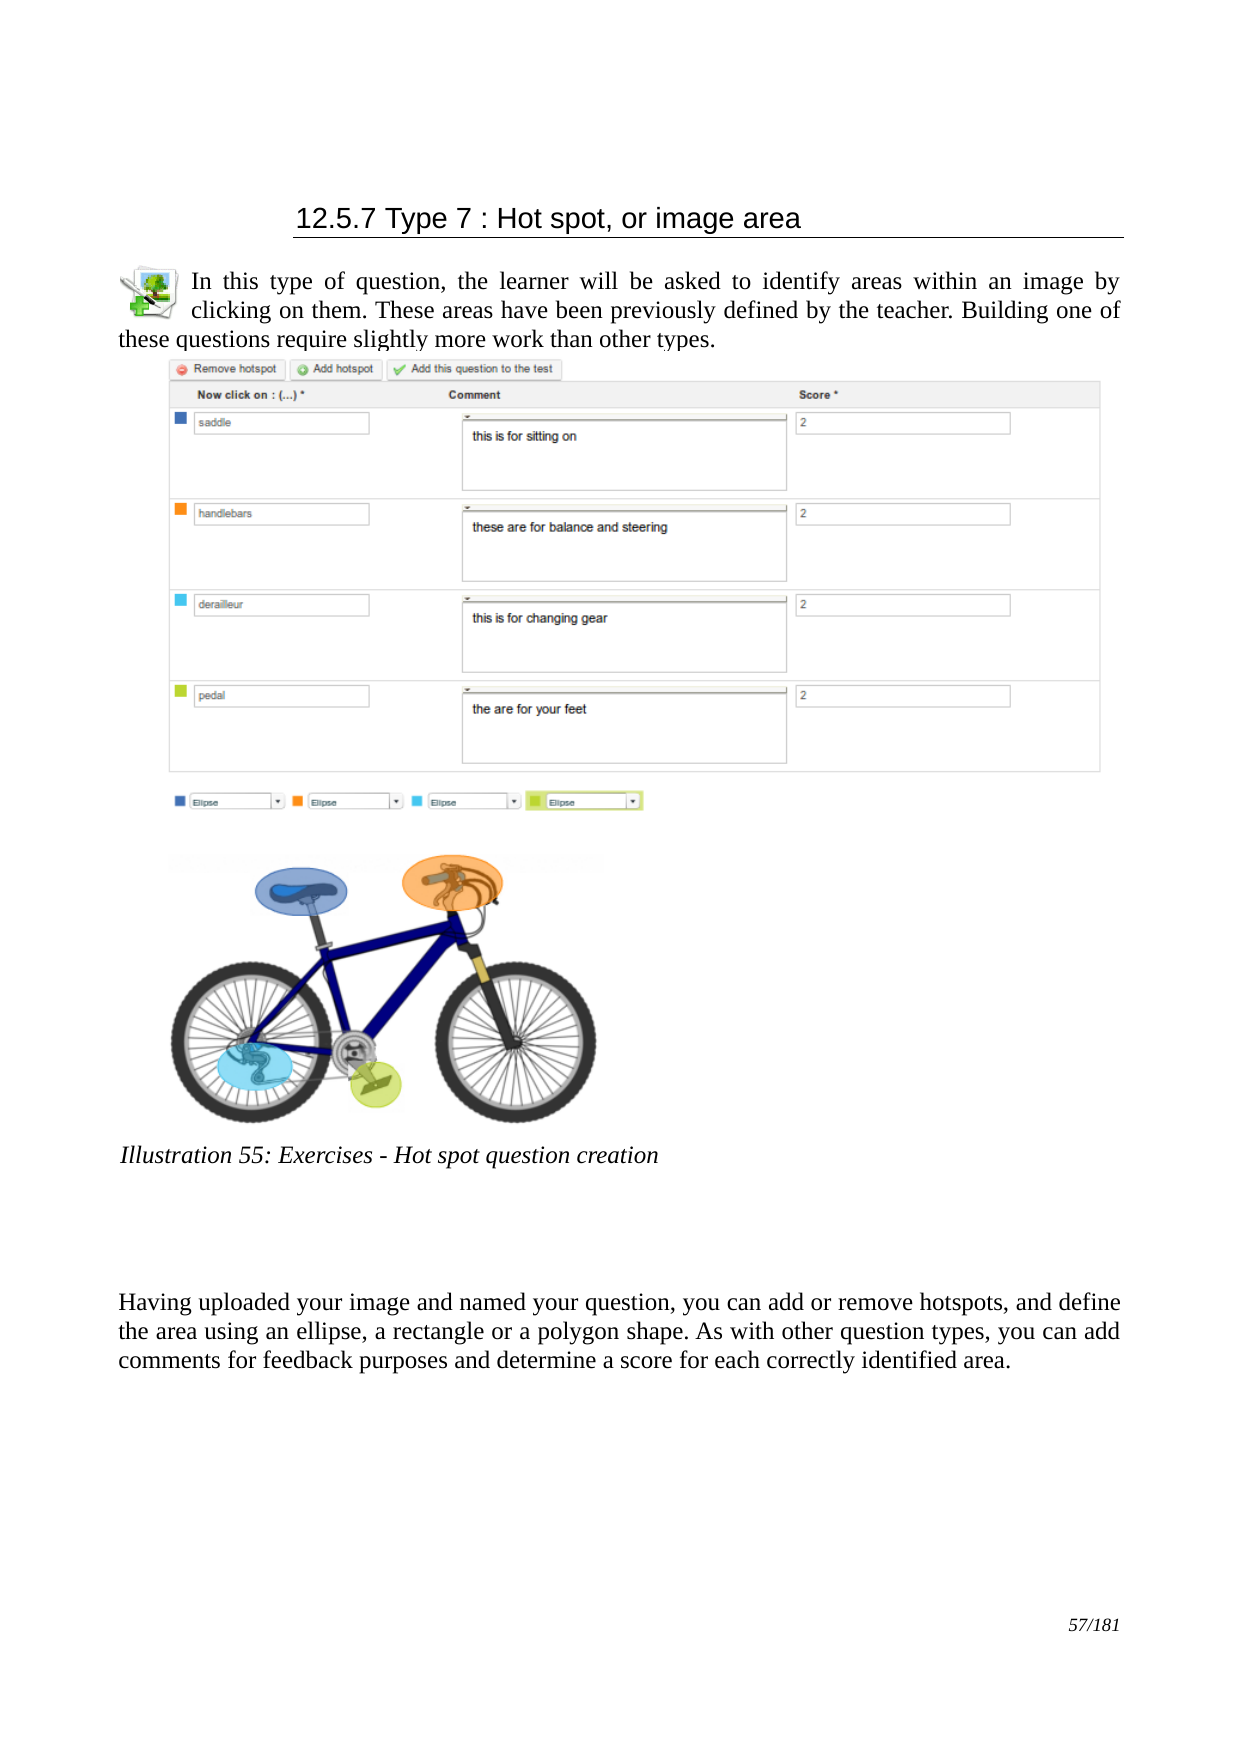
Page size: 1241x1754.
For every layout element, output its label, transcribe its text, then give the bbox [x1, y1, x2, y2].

picture [120, 260, 179, 320]
subtitle Type 7 : Hot spot, or image area [293, 201, 1124, 237]
text Having uploaded your image and named your question, you can add or remove hotspots, and define the area using an ellipse, a rectangle or a polygon shape. As with other question types, you can add comments for feedback purposes and determine a score for each correctly identified area. [118, 1287, 1122, 1373]
text Illustration 55: Exercises - Hot spot question creation [120, 745, 1109, 1169]
picture [127, 351, 1121, 1141]
text In this type of question, the learner will be asked to identify areas within an image by clicking on them. These areas have been previously defined by the teacher. Building one of these questions require slightly more work than other types. [118, 266, 1122, 353]
